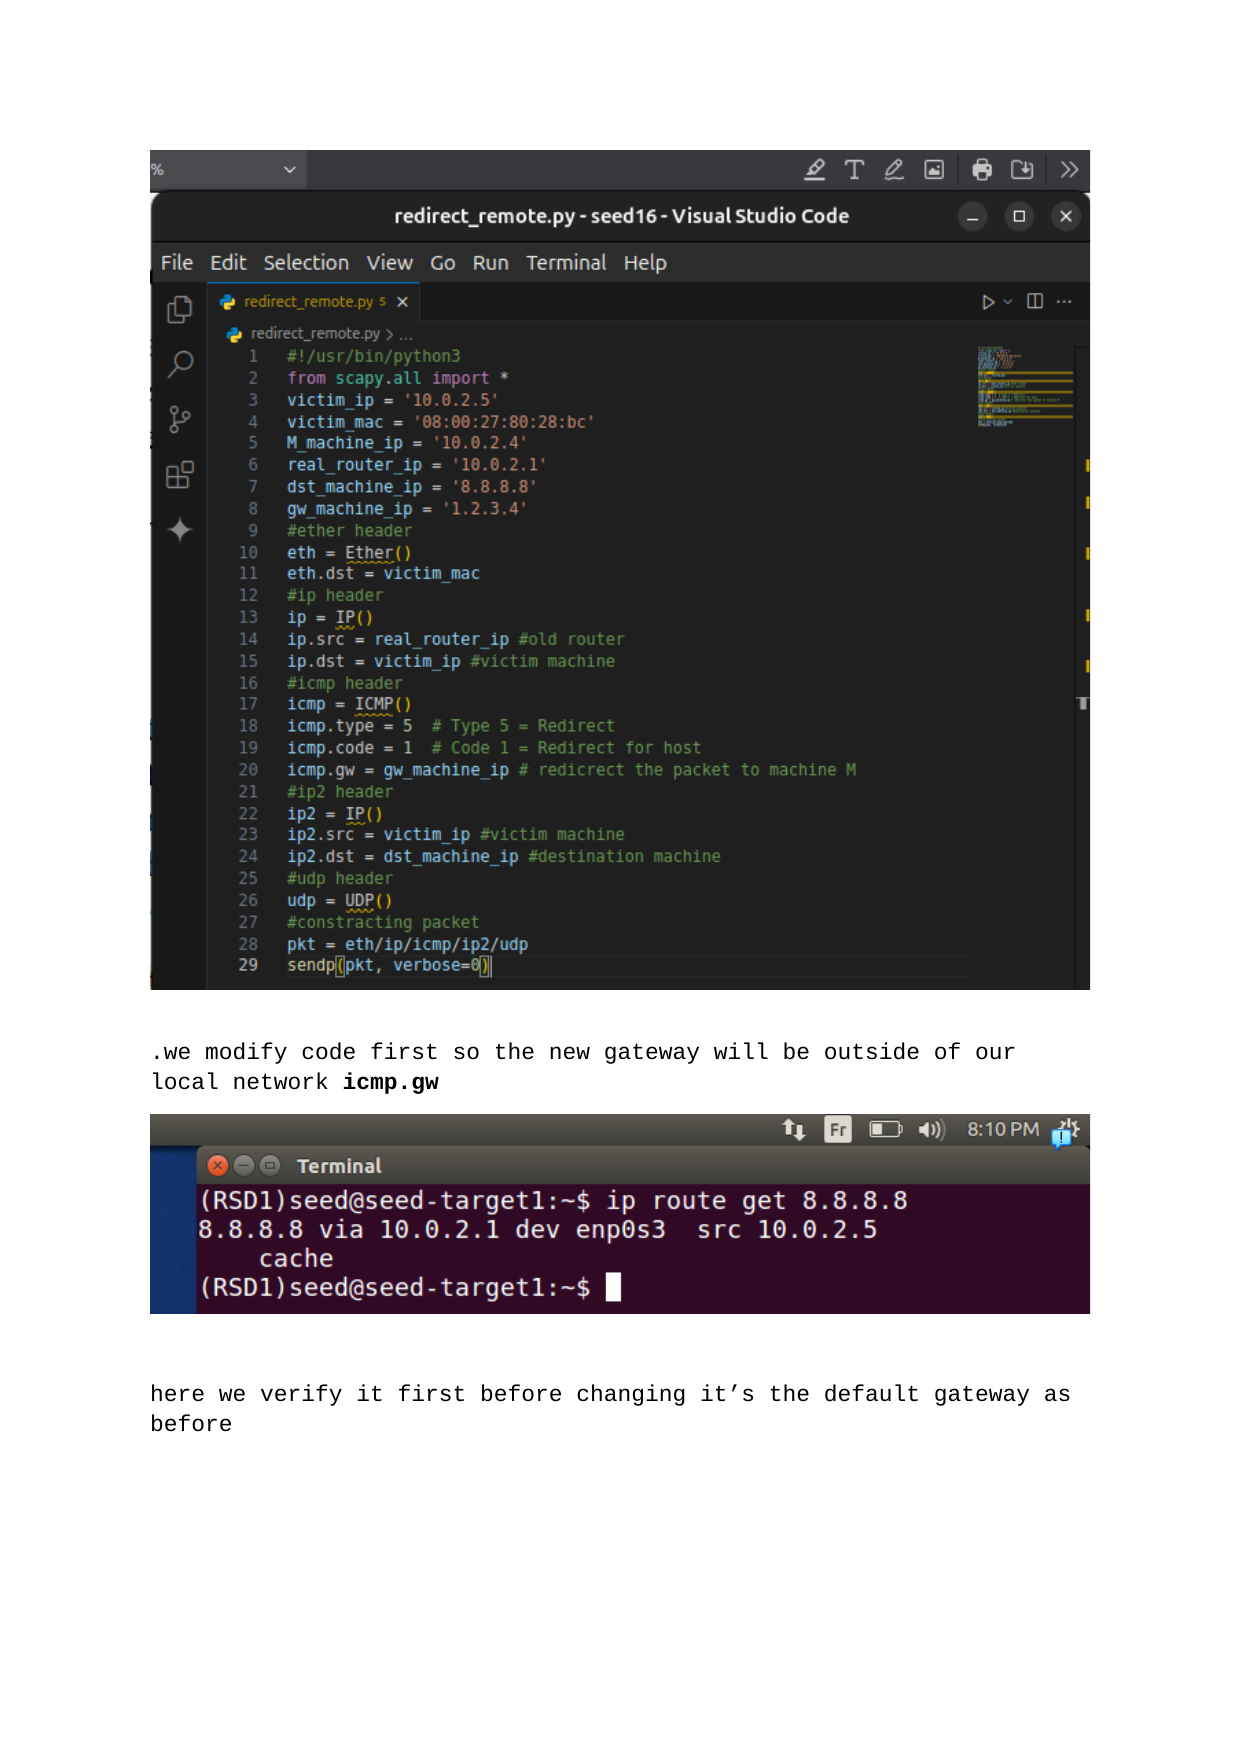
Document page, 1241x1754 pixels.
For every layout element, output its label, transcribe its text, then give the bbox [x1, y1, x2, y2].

picture [150, 1114, 1091, 1314]
text .we modify code first so the new gateway will be outside of our local network icmp.gw [150, 1041, 1090, 1096]
picture [150, 150, 1091, 990]
text here we verify it first before changing it’s the default gateway as before [150, 1383, 1090, 1438]
